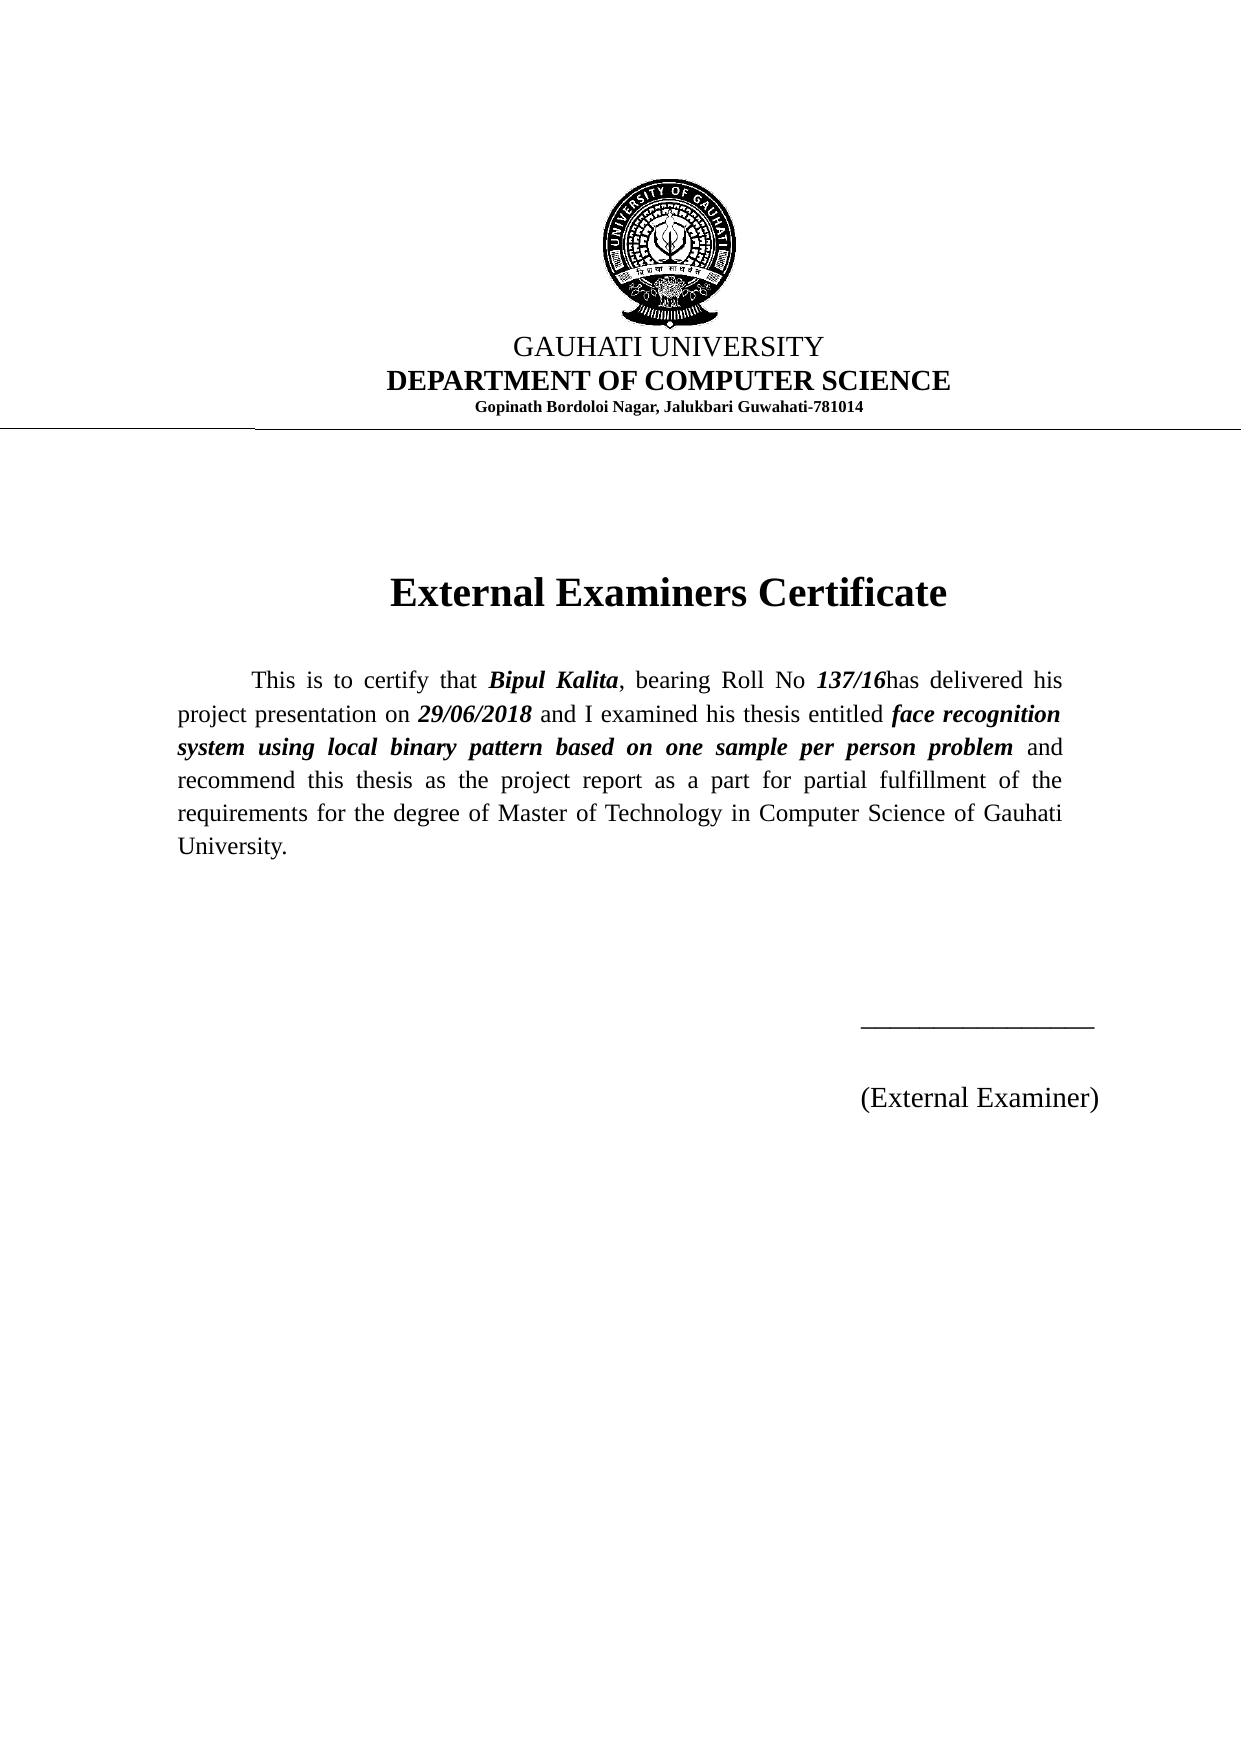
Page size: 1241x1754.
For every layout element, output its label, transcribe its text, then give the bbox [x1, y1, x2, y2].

text External Examiners Certificate [233, 568, 1104, 616]
text Gopinath Bordoloi Nagar, Jalukbari Guwahati-781014 [233, 397, 1104, 416]
text ________________ [233, 998, 1104, 1032]
title This is to certify that Bipul Kalita, bearing Roll No 137/16has delivered his project presentation on 29/06/2018 and I examined his thesis entitled face recognition system using local binary pattern based on one sample per person problem and recommend this thesis as the project report as a part for partial fulfillment of the requirements for the degree of Master of Technology in Computer Science of Gauhati University. [177, 661, 1063, 860]
text (External Examiner) [734, 1080, 1225, 1114]
text GAUHATI UNIVERSITY [233, 329, 1104, 363]
picture [601, 177, 737, 330]
text DEPARTMENT OF COMPUTER SCIENCE [233, 363, 1104, 397]
